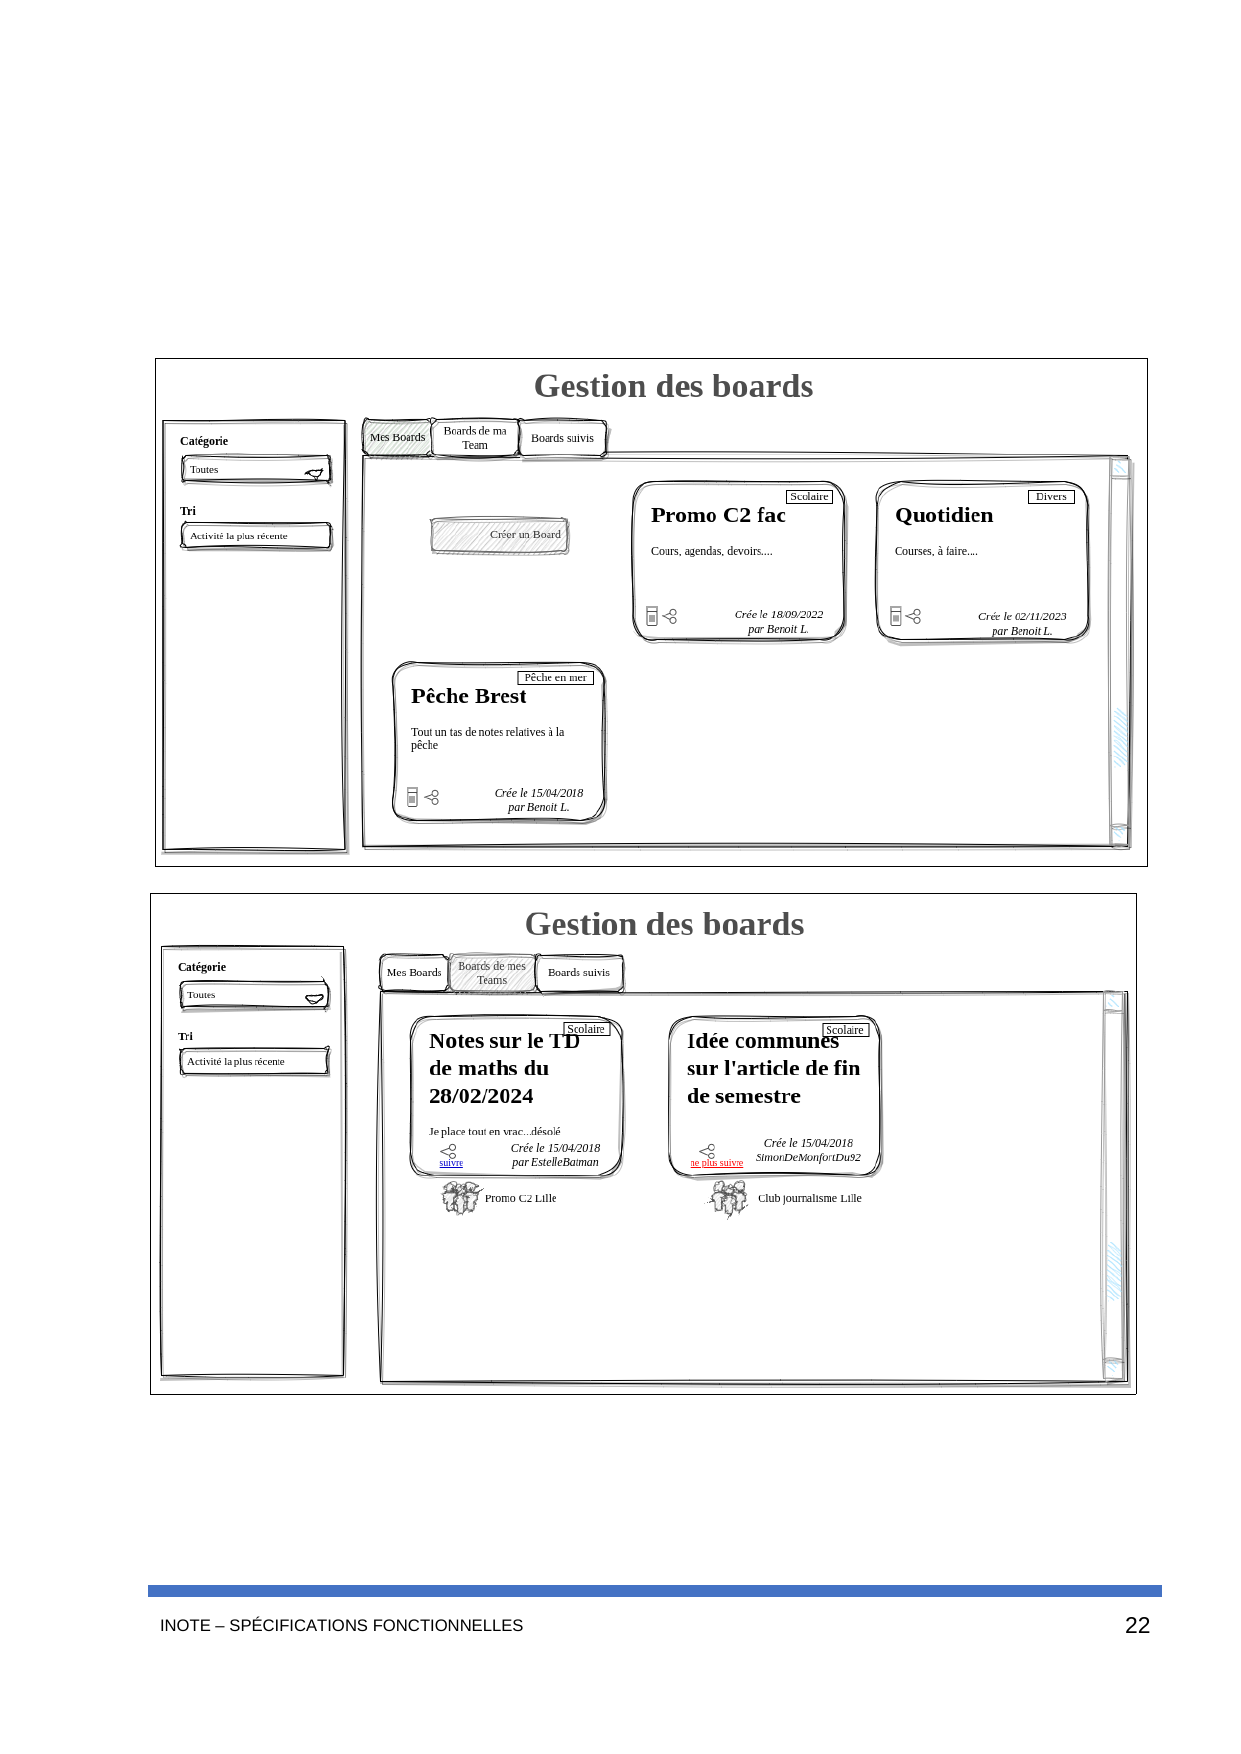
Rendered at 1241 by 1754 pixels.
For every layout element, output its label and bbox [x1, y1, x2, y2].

picture [158, 361, 1145, 863]
picture [153, 896, 1133, 1392]
